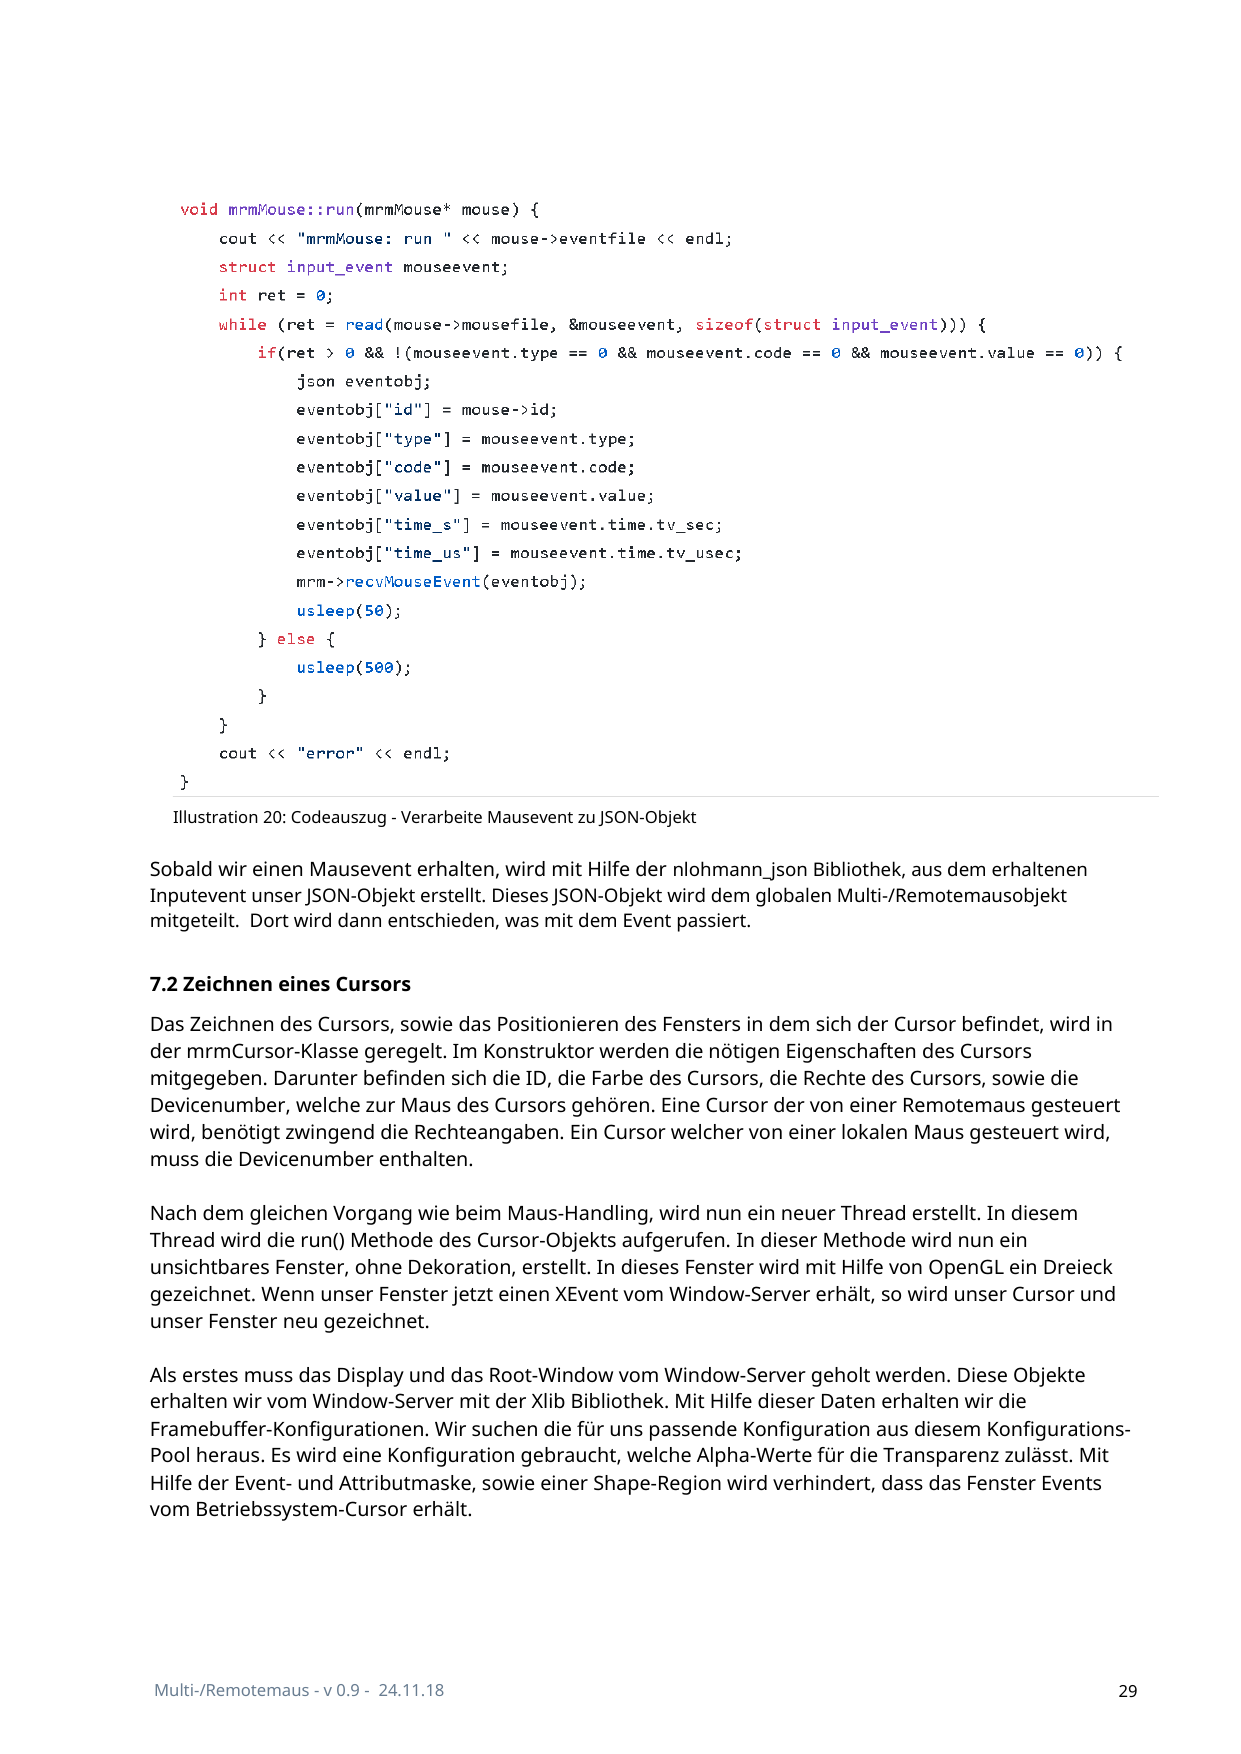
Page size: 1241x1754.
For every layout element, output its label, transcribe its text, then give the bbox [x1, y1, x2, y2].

text Illustration 20: Codeauszug - Verarbeite Mausevent zu JSON-Objekt [173, 806, 1159, 828]
text Nach dem gleichen Vorgang wie beim Maus-Handling, wird nun ein neuer Thread erstellt. In diesem Thread wird die run() Methode des Cursor-Objekts aufgerufen. In dieser Methode wird nun ein unsichtbares Fenster, ohne Dekoration, erstellt. In dieses Fenster wird mit Hilfe von OpenGL ein Dreieck gezeichnet. Wenn unser Fenster jetzt einen XEvent vom Window-Server erhält, so wird unser Cursor und unser Fenster neu gezeichnet. [149, 1199, 1136, 1334]
text Das Zeichnen des Cursors, sowie das Positionieren des Fensters in dem sich der Cursor befindet, wird in der mrmCursor-Klasse geregelt. Im Konstruktor werden die nötigen Eigenschaften des Cursors mitgegeben. Darunter befinden sich die ID, die Farbe des Cursors, die Rechte des Cursors, sowie die Devicenumber, welche zur Maus des Cursors gehören. Eine Cursor der von einer Remotemaus gesteuert wird, benötigt zwingend die Rechteangaben. Ein Cursor welcher von einer lokalen Maus gesteuert wird, muss die Devicenumber enthalten. [149, 1010, 1136, 1172]
subtitle Zeichnen eines Cursors [149, 971, 1136, 998]
text Sobald wir einen Mausevent erhalten, wird mit Hilfe der nlohmann_json Bibliothek, aus dem erhaltenen Inputevent unser JSON-Objekt erstellt. Dieses JSON-Objekt wird dem globalen Multi-/Remotemausobjekt mitgeteilt. Dort wird dann entschieden, was mit dem Event passiert. [149, 855, 1136, 933]
text Als erstes muss das Display und das Root-Window vom Window-Server geholt werden. Diese Objekte erhalten wir vom Window-Server mit der Xlib Bibliothek. Mit Hilfe dieser Daten erhalten wir die Framebuffer-Konfigurationen. Wir suchen die für uns passende Konfiguration aus diesem Konfigurations-Pool heraus. Es wird eine Konfiguration gebraucht, welche Alpha-Werte für die Transparenz zulässt. Mit Hilfe der Event- und Attributmaske, sowie einer Shape-Region wird verhindert, dass das Fenster Events vom Betriebssystem-Cursor erhält. [149, 1361, 1136, 1523]
picture [172, 194, 1159, 806]
